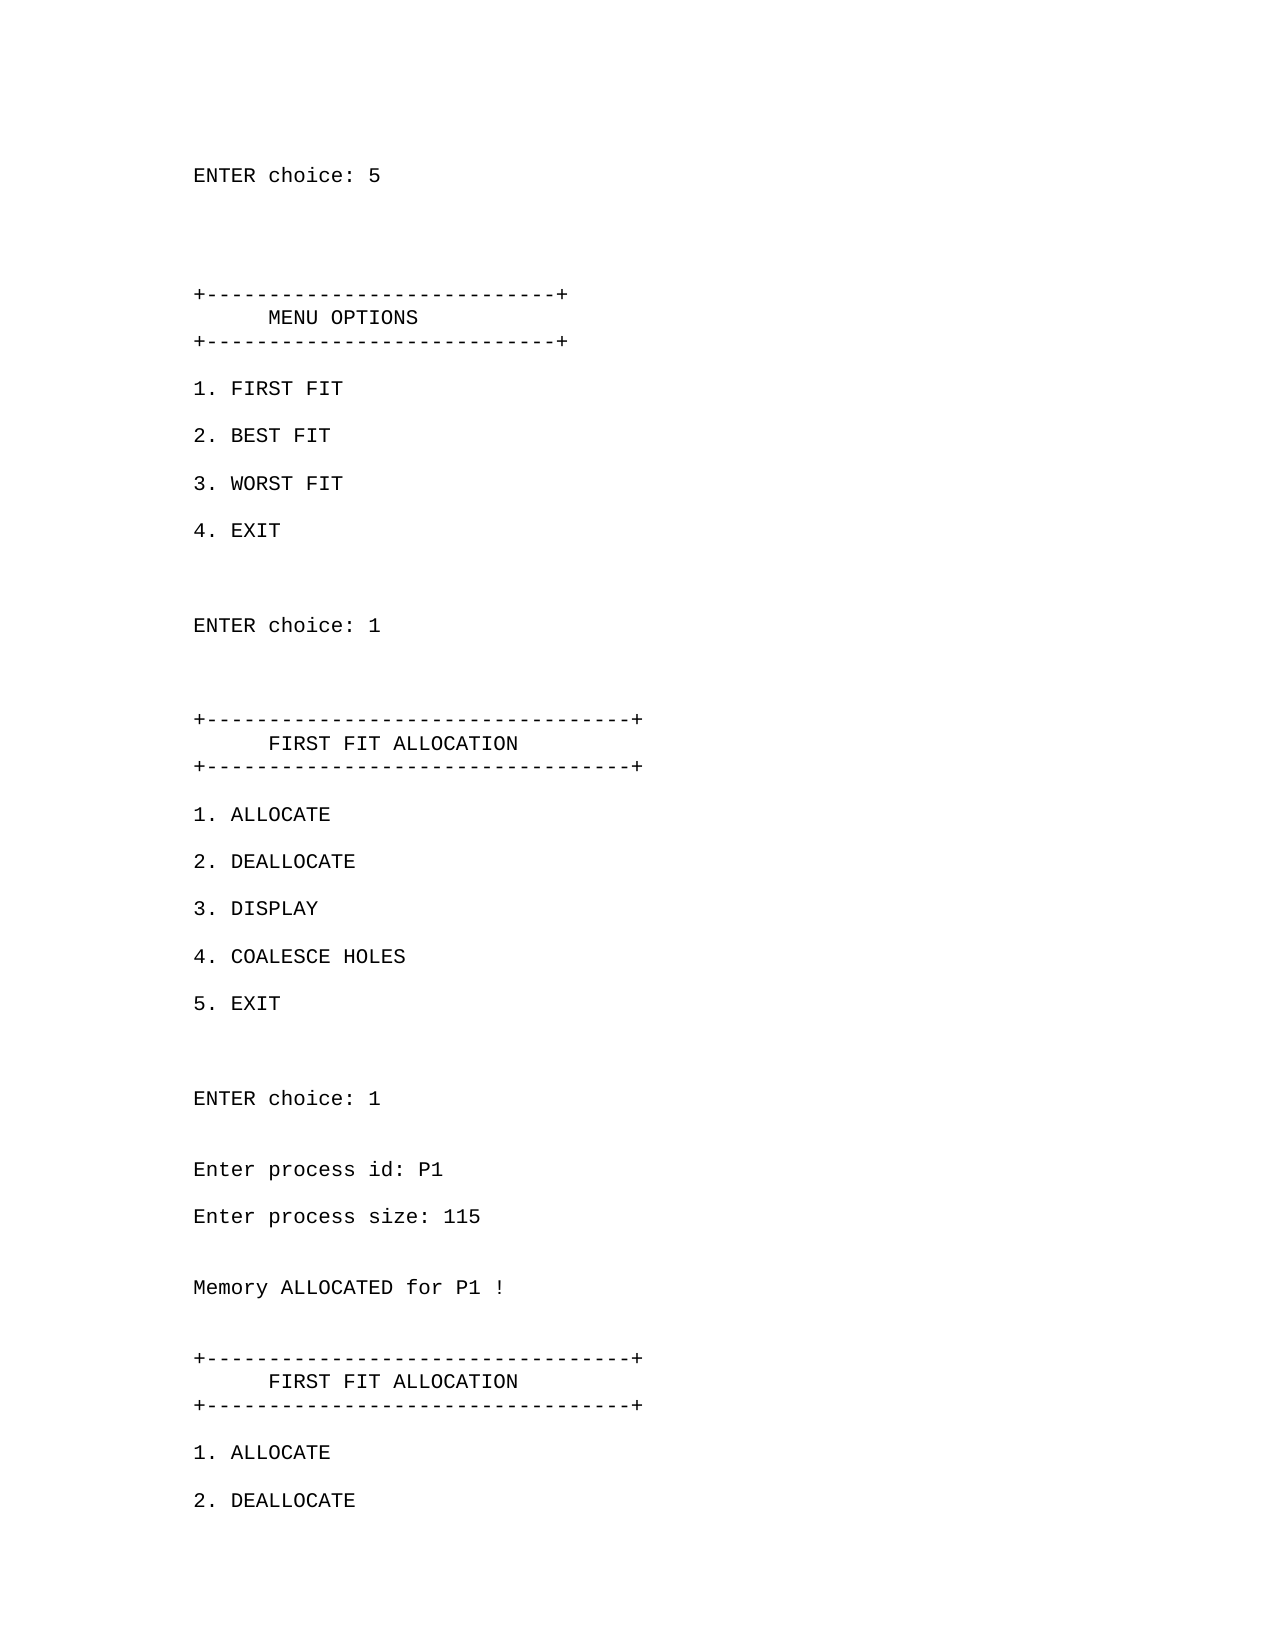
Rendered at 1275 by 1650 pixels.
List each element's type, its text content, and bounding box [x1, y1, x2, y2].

text +----------------------------+ [118, 331, 1157, 354]
text Enter process id: P1 [118, 1158, 1157, 1182]
text +----------------------------------+ [118, 757, 1157, 780]
text +----------------------------------+ [118, 1348, 1157, 1371]
text ENTER choice: 1 [118, 1088, 1157, 1111]
text 2. DEALLOCATE [118, 1489, 1157, 1513]
text 3. DISPLAY [118, 898, 1157, 922]
text 1. FIRST FIT [118, 378, 1157, 402]
text +----------------------------------+ [118, 1395, 1157, 1419]
text Enter process size: 115 [118, 1206, 1157, 1229]
text Memory ALLOCATED for P1 ! [118, 1277, 1157, 1300]
text +----------------------------------+ [118, 709, 1157, 733]
text 2. BEST FIT [118, 426, 1157, 449]
text ENTER choice: 1 [118, 615, 1157, 638]
text +----------------------------+ [118, 284, 1157, 307]
text 2. DEALLOCATE [118, 851, 1157, 875]
text 1. ALLOCATE [118, 804, 1157, 827]
text 1. ALLOCATE [118, 1442, 1157, 1466]
text FIRST FIT ALLOCATION [118, 1371, 1157, 1395]
text FIRST FIT ALLOCATION [118, 733, 1157, 757]
text MENU OPTIONS [118, 307, 1157, 331]
text 3. WORST FIT [118, 473, 1157, 496]
text ENTER choice: 5 [118, 165, 1157, 189]
text 5. EXIT [118, 993, 1157, 1017]
text 4. EXIT [118, 520, 1157, 544]
text 4. COALESCE HOLES [118, 946, 1157, 969]
